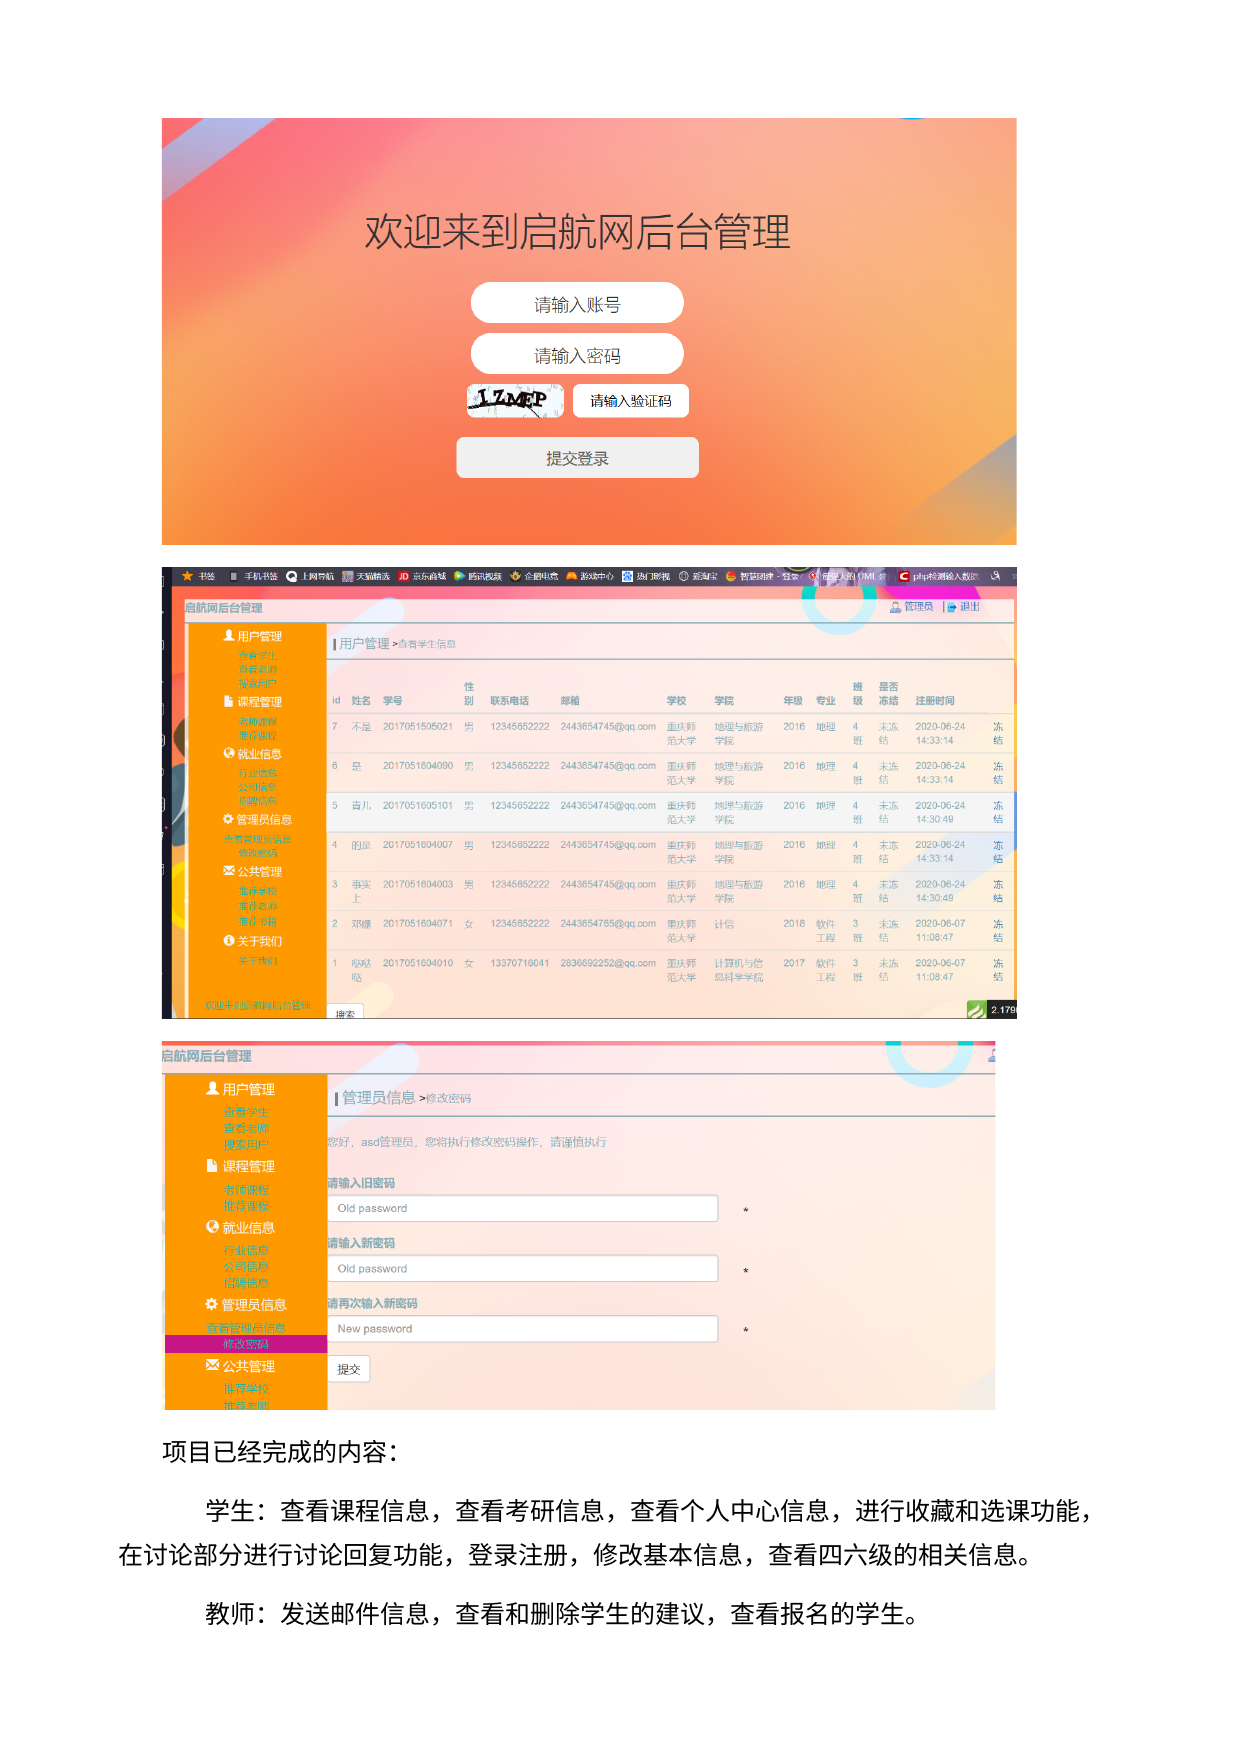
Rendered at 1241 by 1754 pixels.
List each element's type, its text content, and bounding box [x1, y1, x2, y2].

text 项目已经完成的内容： [118, 1432, 1122, 1468]
text 教师：发送邮件信息，查看和删除学生的建议，查看报名的学生。 [118, 1595, 1122, 1631]
text 学生：查看课程信息，查看考研信息，查看个人中心信息，进行收藏和选课功能，在讨论部分进行讨论回复功能，登录注册，修改基本信息，查看四六级的相关信息。 [118, 1492, 1122, 1572]
